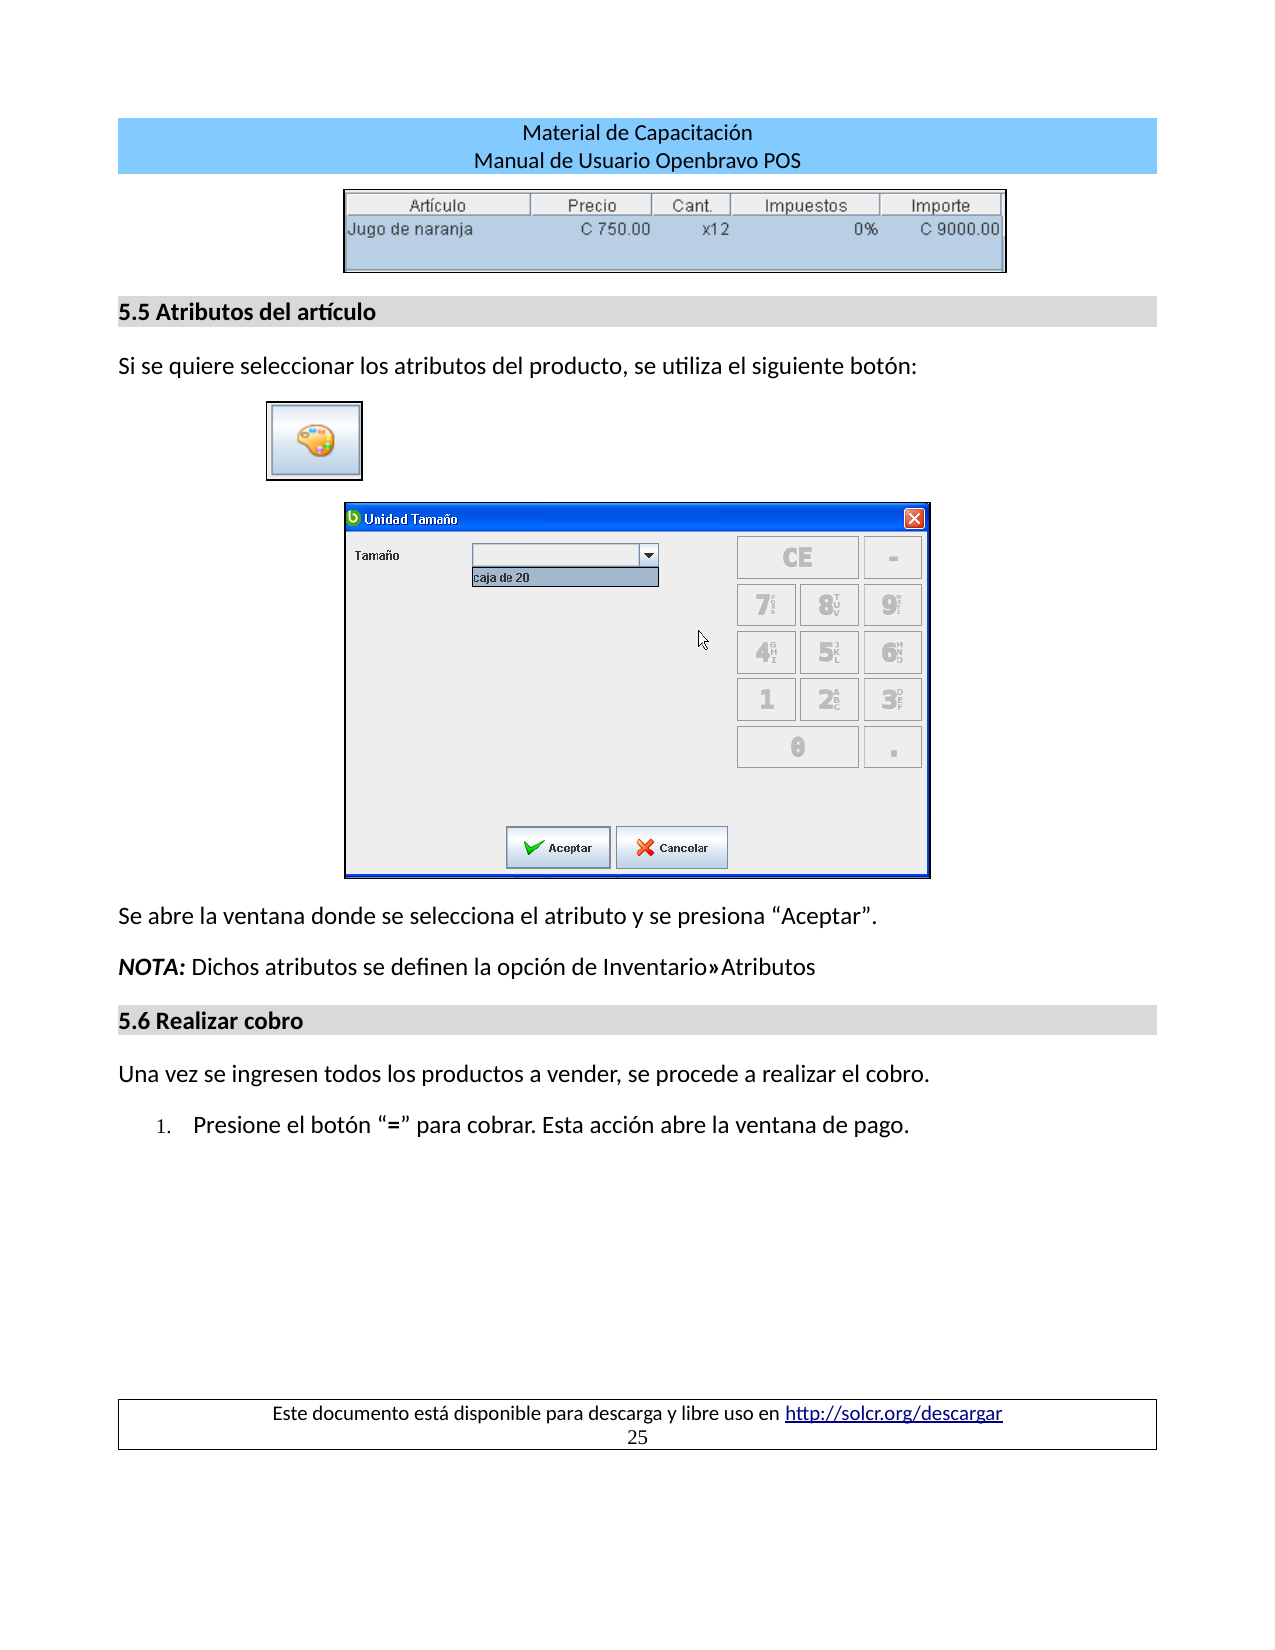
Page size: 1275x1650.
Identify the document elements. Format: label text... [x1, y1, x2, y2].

text Si se quiere seleccionar los atributos del producto, se utiliza el siguiente botón: [118, 350, 1157, 380]
list Presione el botón “=” para cobrar. Esta acción abre la ventana de pago. [156, 1109, 1157, 1140]
text NOTA: Dichos atributos se definen la opción de Inventario»Atributos [118, 951, 1157, 982]
subtitle 5.5 Atributos del artículo [118, 296, 1157, 327]
text Se abre la ventana donde se selecciona el atributo y se presiona “Aceptar”. [118, 900, 1157, 931]
text Una vez se ingresen todos los productos a vender, se procede a realizar el cobro. [118, 1058, 1157, 1089]
subtitle 5.6 Realizar cobro [118, 1005, 1157, 1035]
